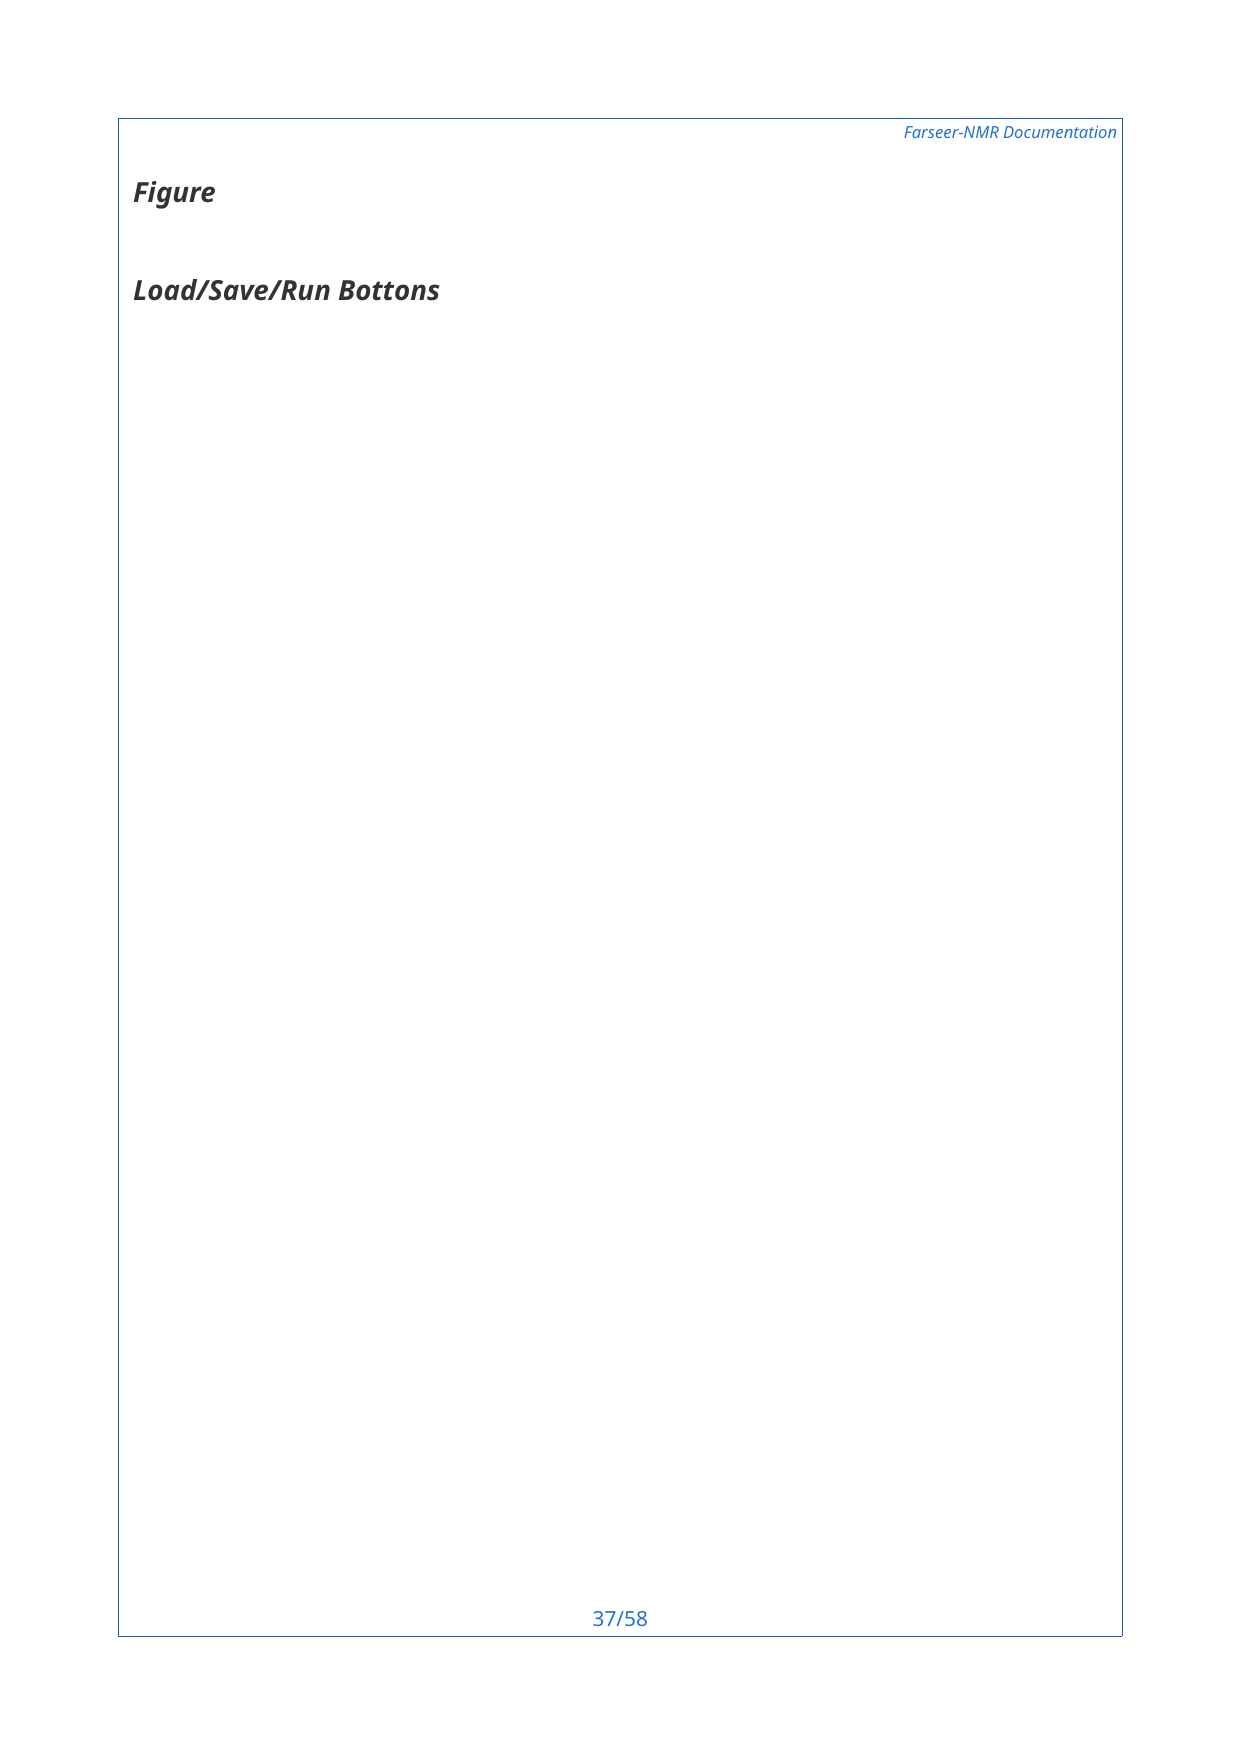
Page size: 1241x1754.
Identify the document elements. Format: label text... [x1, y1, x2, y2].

subtitle Figure [133, 173, 1119, 211]
subtitle Load/Save/Run Bottons [133, 271, 1119, 308]
